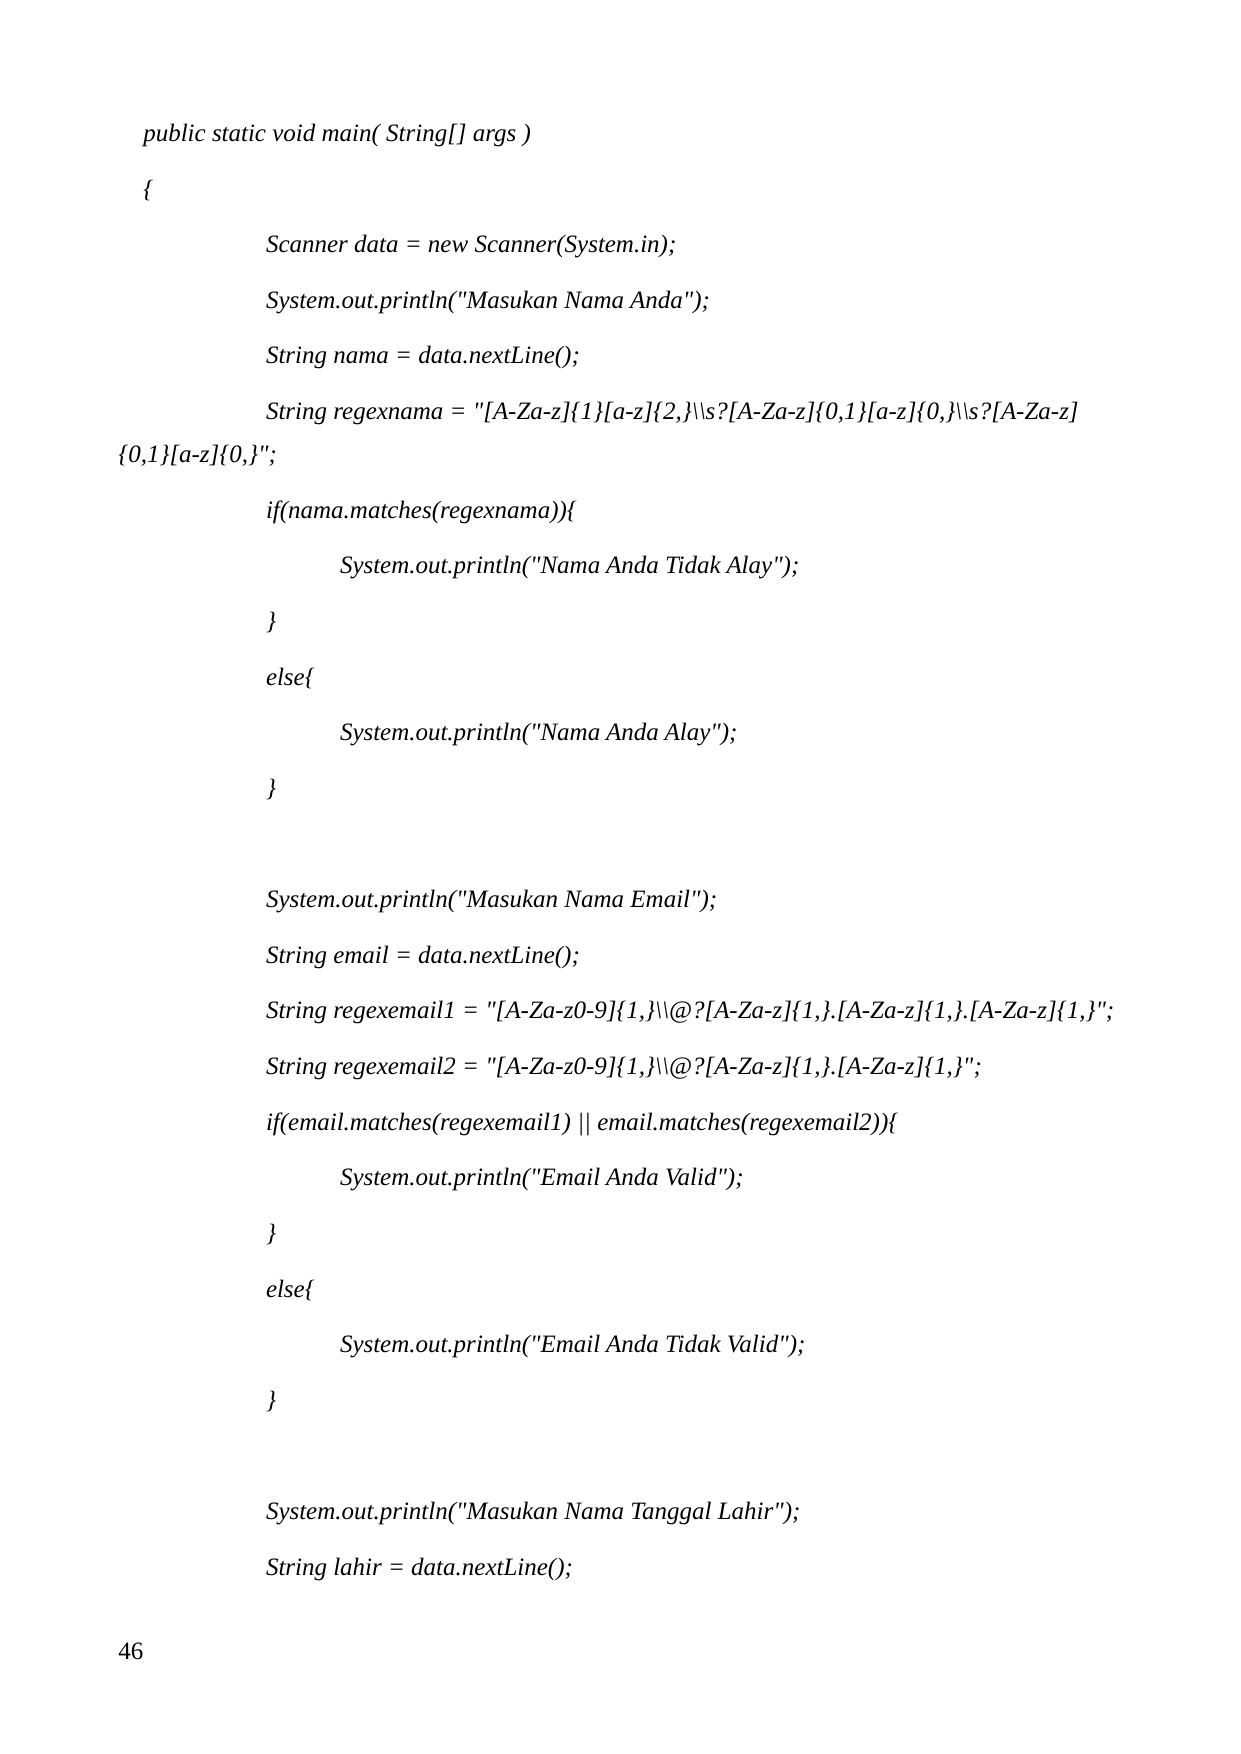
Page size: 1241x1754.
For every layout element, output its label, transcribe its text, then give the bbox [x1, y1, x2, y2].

text System.out.println("Nama Anda Alay"); [118, 717, 1122, 746]
text String nama = data.nextLine(); [118, 341, 1122, 369]
text System.out.println("Email Anda Valid"); [118, 1162, 1122, 1191]
text } [118, 773, 1122, 802]
text if(nama.matches(regexnama)){ [118, 495, 1122, 524]
text String email = data.nextLine(); [118, 940, 1122, 969]
text Scanner data = new Scanner(System.in); [118, 229, 1122, 258]
text public static void main( String[] args ) [118, 118, 1122, 147]
text } [118, 1218, 1122, 1247]
text } [118, 606, 1122, 635]
text System.out.println("Masukan Nama Anda"); [118, 285, 1122, 314]
text System.out.println("Email Anda Tidak Valid"); [118, 1329, 1122, 1358]
text { [118, 174, 1122, 202]
text String regexnama = "[A-Za-z]{1}[a-z]{2,}\\s?[A-Za-z]{0,1}[a-z]{0,}\\s?[A-Za-z]{0,1}[a-z]{0,}"; [118, 396, 1122, 468]
text } [118, 1385, 1122, 1414]
text if(email.matches(regexemail1) || email.matches(regexemail2)){ [118, 1107, 1122, 1136]
text System.out.println("Nama Anda Tidak Alay"); [118, 551, 1122, 579]
text else{ [118, 1274, 1122, 1302]
text else{ [118, 662, 1122, 691]
text String regexemail1 = "[A-Za-z0-9]{1,}\\@?[A-Za-z]{1,}.[A-Za-z]{1,}.[A-Za-z]{1,}"; [118, 996, 1122, 1024]
text System.out.println("Masukan Nama Email"); [118, 884, 1122, 913]
text String lahir = data.nextLine(); [118, 1552, 1122, 1581]
text System.out.println("Masukan Nama Tanggal Lahir"); [118, 1496, 1122, 1525]
text String regexemail2 = "[A-Za-z0-9]{1,}\\@?[A-Za-z]{1,}.[A-Za-z]{1,}"; [118, 1051, 1122, 1080]
